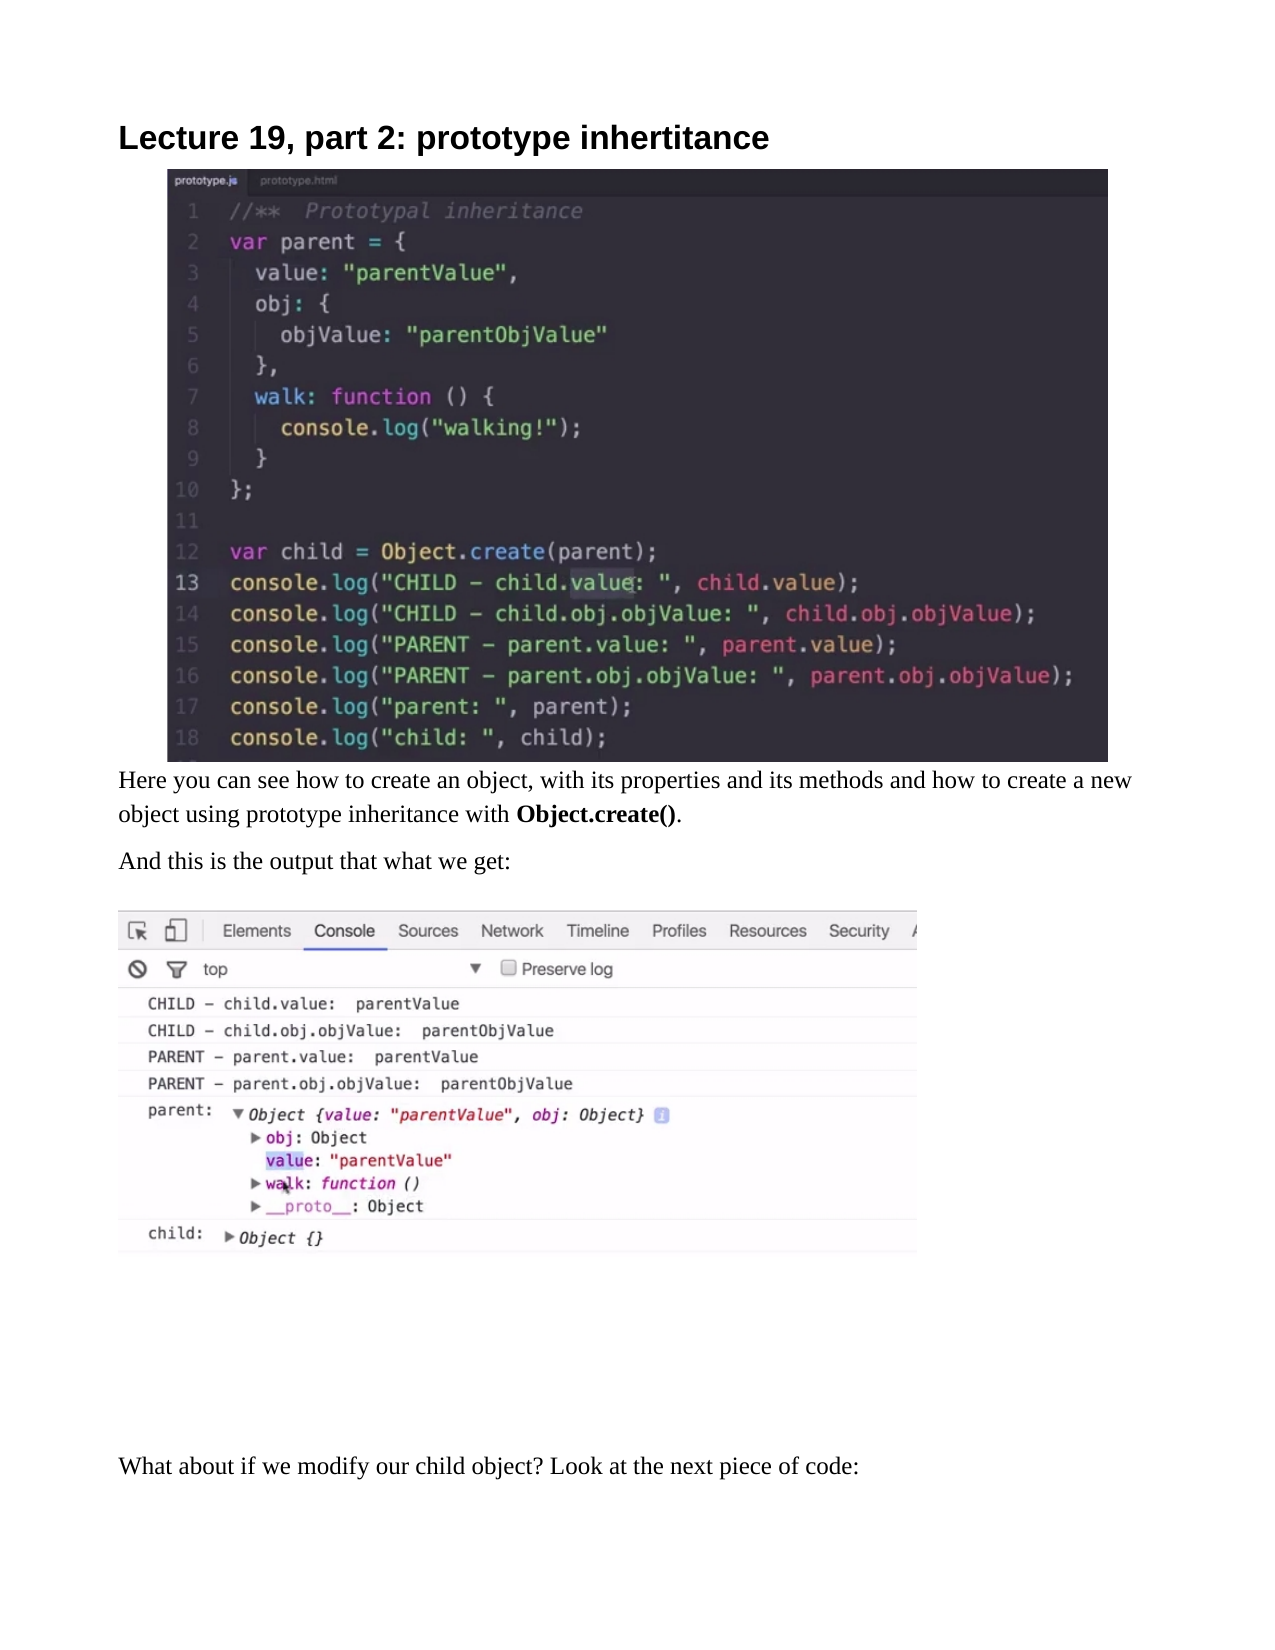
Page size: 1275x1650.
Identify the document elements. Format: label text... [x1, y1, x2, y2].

picture [167, 169, 1108, 762]
text What about if we modify our child object? Look at the next piece of code: [118, 1451, 1157, 1480]
text Here you can see how to create an object, with its properties and its methods and how to create a new object using prototype inheritance with Object.create(). [118, 169, 1157, 827]
picture [118, 910, 917, 1257]
text And this is the output that what we get: [118, 846, 1157, 875]
subtitle Lecture 19, part 2: prototype inhertitance [118, 118, 1157, 157]
